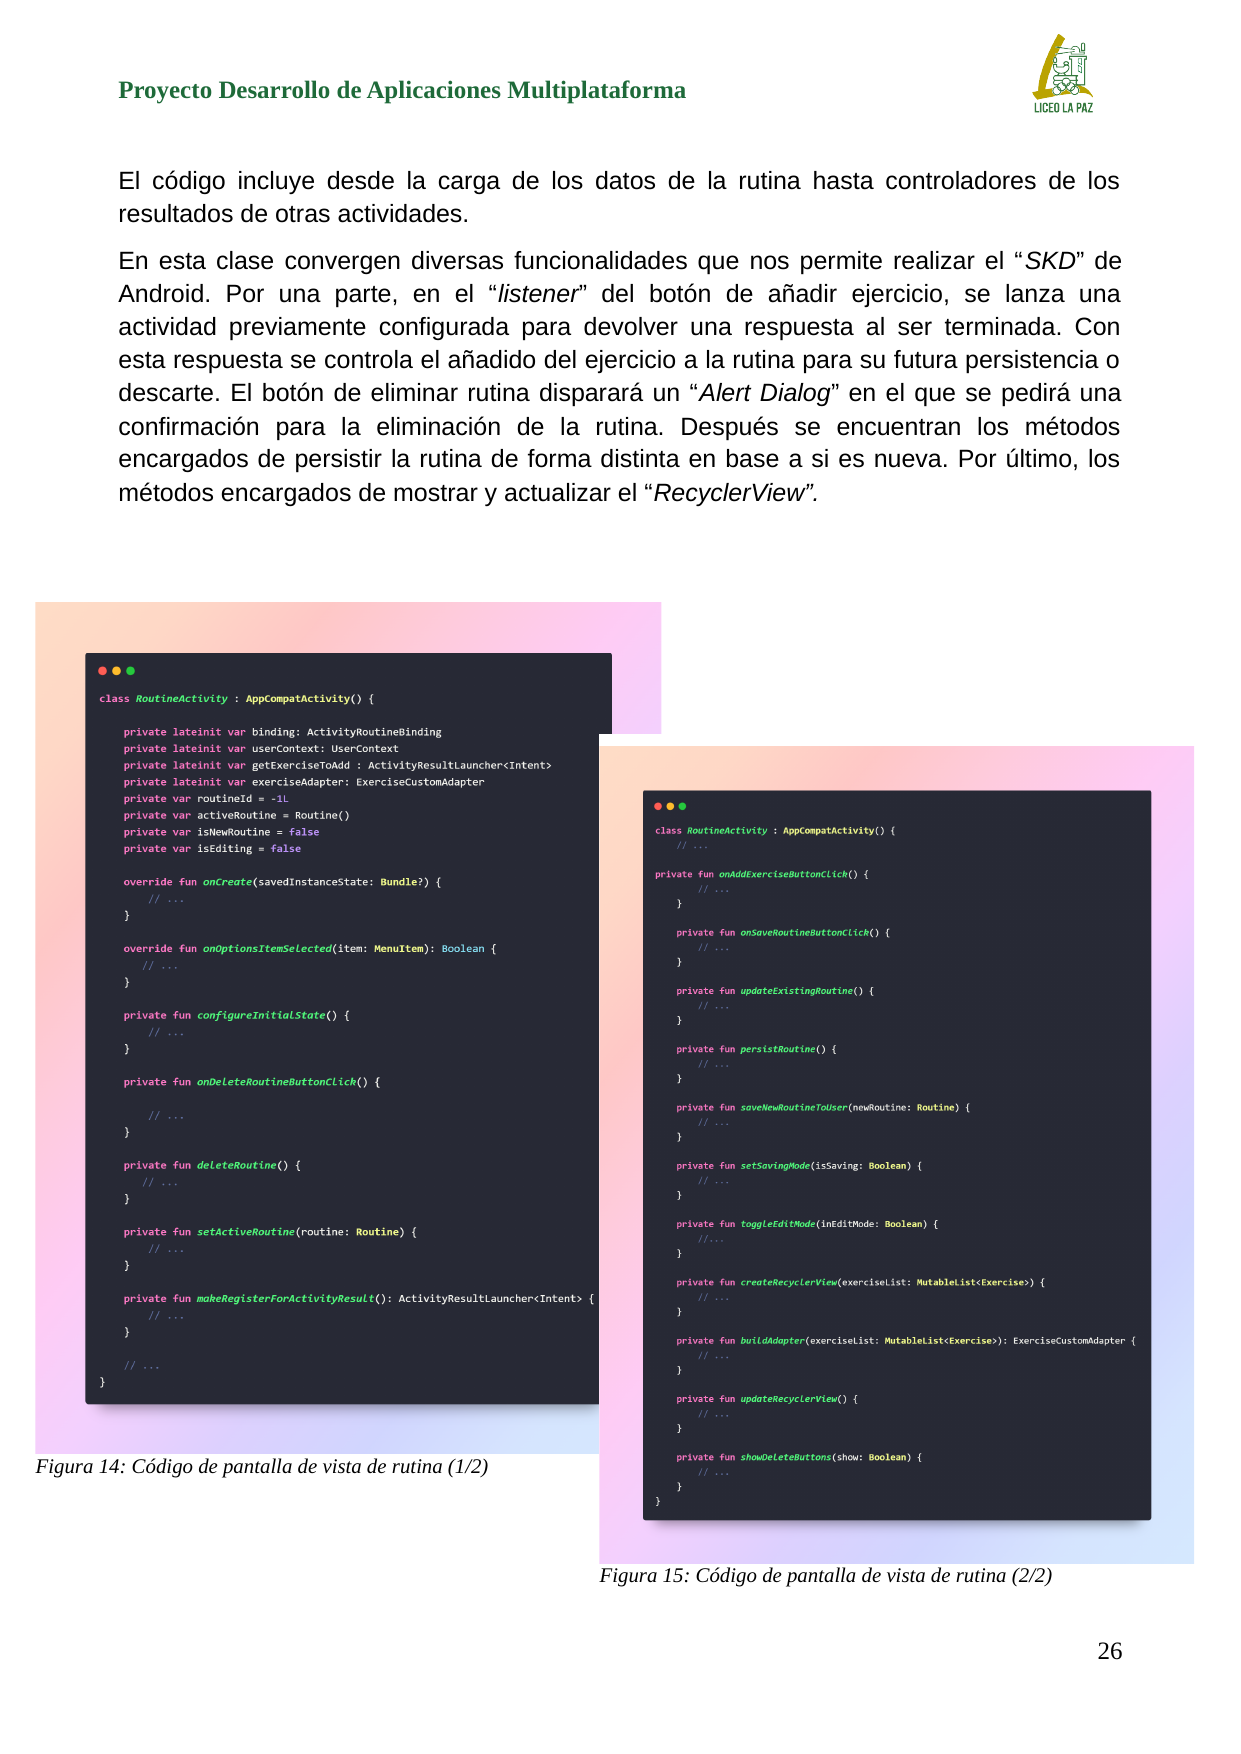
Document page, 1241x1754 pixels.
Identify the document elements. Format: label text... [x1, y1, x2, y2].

text En esta clase convergen diversas funcionalidades que nos permite realizar el “SKD” de Android. Por una parte, en el “listener” del botón de añadir ejercicio, se lanza una actividad previamente configurada para devolver una respuesta al ser terminada. Con esta respuesta se controla el añadido del ejercicio a la rutina para su futura persistencia o descarte. El botón de eliminar rutina disparará un “Alert Dialog” en el que se pedirá una confirmación para la eliminación de la rutina. Después se encuentran los métodos encargados de persistir la rutina de forma distinta en base a si es nueva. Por último, los métodos encargados de mostrar y actualizar el “RecyclerView”. [118, 246, 1122, 506]
text El código incluye desde la carga de los datos de la rutina hasta controladores de los resultados de otras actividades. [118, 166, 1122, 227]
picture [1025, 26, 1100, 121]
text Figura 15: Código de pantalla de vista de rutina (2/2) [599, 1564, 1194, 1587]
picture [35, 602, 1195, 1564]
text Figura 14: Código de pantalla de vista de rutina (1/2) [35, 1454, 599, 1478]
